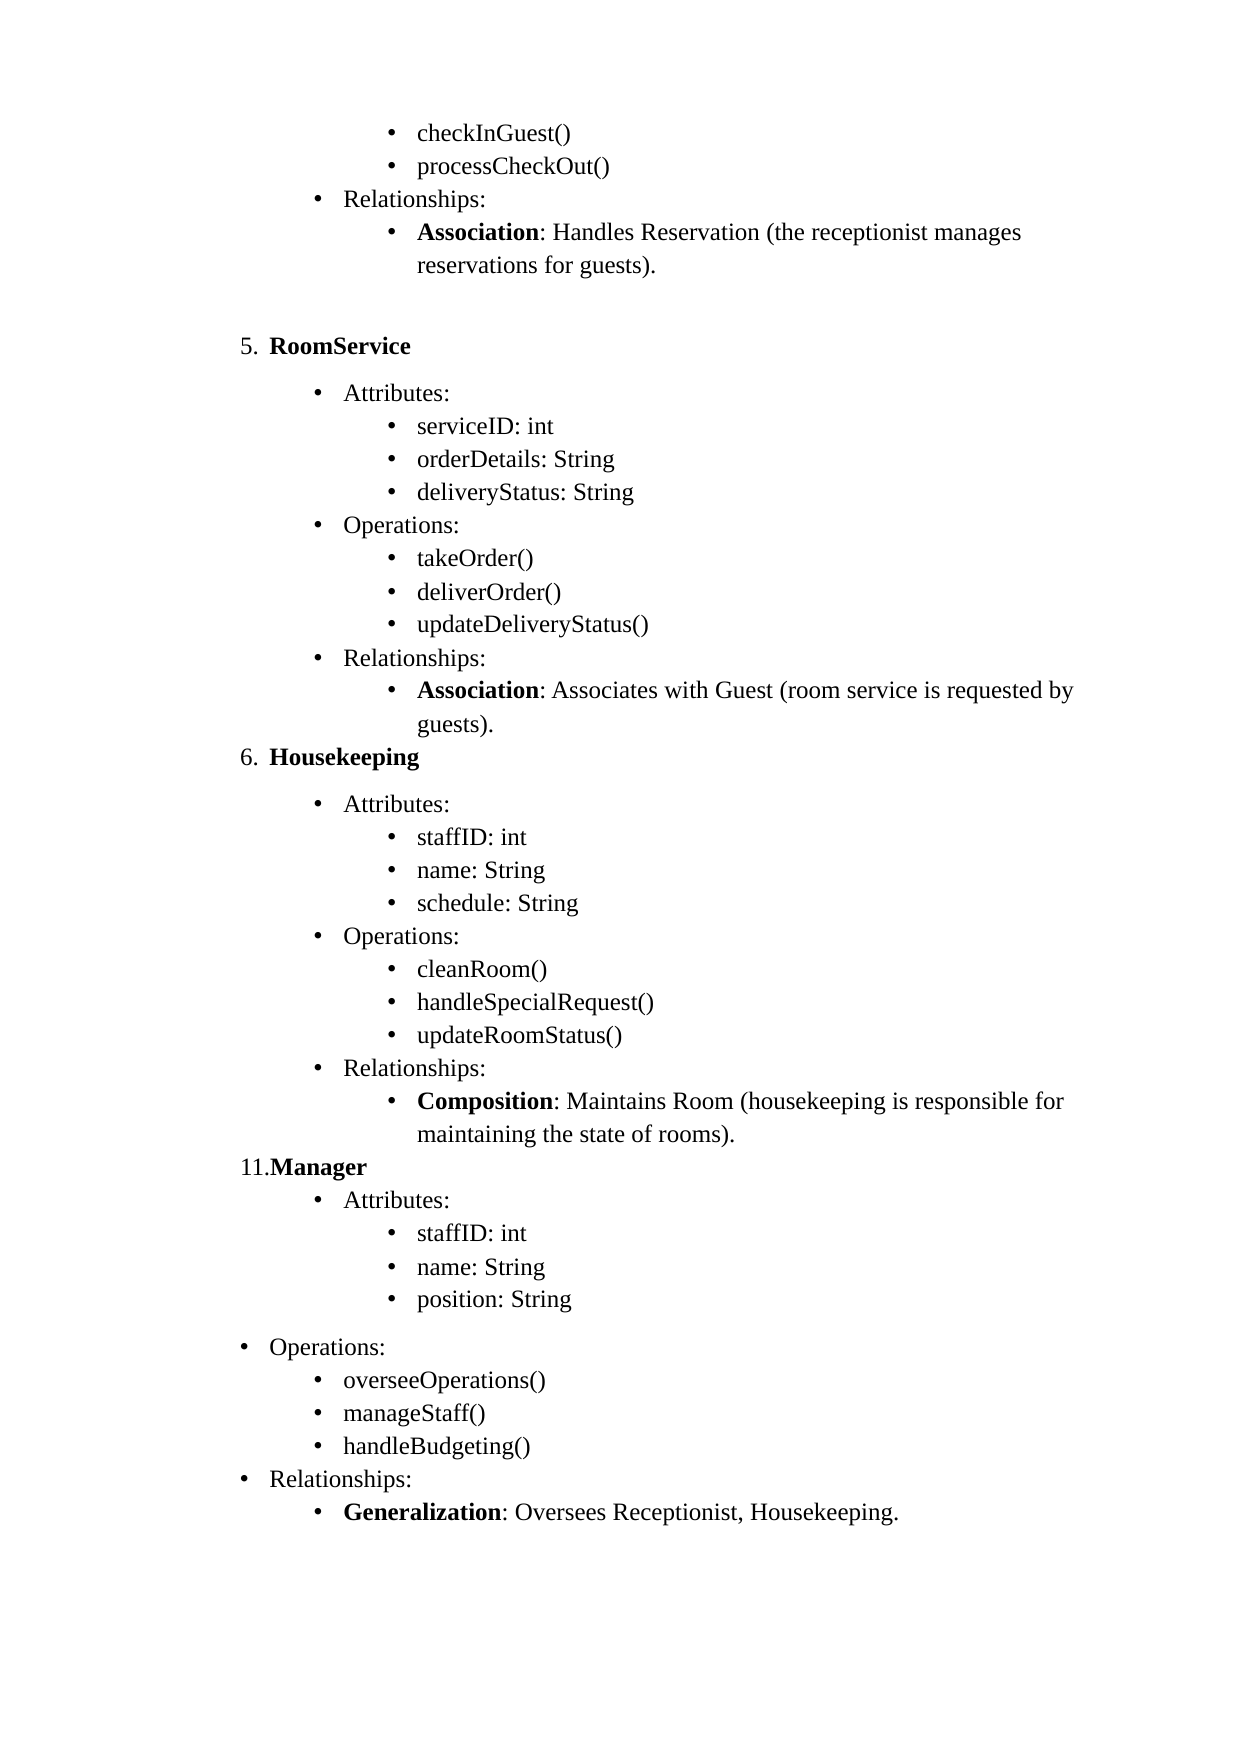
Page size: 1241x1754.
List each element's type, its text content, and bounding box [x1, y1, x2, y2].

list name: String [387, 855, 1123, 884]
list processCheckOut() [387, 151, 1123, 180]
list staffID: int [387, 822, 1123, 851]
list Relationships: [313, 1053, 1123, 1082]
list position: String [387, 1284, 1123, 1313]
list Housekeeping [240, 742, 1123, 770]
list serviceID: int [387, 411, 1123, 440]
list Composition: Maintains Room (housekeeping is responsible for maintaining the state of rooms). [387, 1086, 1123, 1148]
list orderDetails: String [387, 444, 1123, 473]
list Relationships: [240, 1464, 1123, 1493]
list name: String [387, 1252, 1123, 1280]
list handleBudgeting() [313, 1431, 1123, 1460]
list Relationships: [313, 643, 1123, 671]
list Operations: [313, 511, 1123, 539]
list cleanRoom() [387, 954, 1123, 983]
list schedule: String [387, 888, 1123, 917]
list Attributes: [313, 378, 1123, 407]
list handleSpecialRequest() [387, 987, 1123, 1016]
list checkInGuest() [387, 118, 1123, 147]
list deliveryStatus: String [387, 477, 1123, 506]
list Association: Associates with Guest (room service is requested by guests). [387, 676, 1123, 737]
list deliverOrder() [387, 577, 1123, 605]
list Operations: [240, 1332, 1123, 1361]
list updateRoomStatus() [387, 1020, 1123, 1049]
list staffID: int [387, 1218, 1123, 1247]
list Attributes: [313, 789, 1123, 818]
list Association: Handles Reservation (the receptionist manages reservations for guests). [387, 217, 1123, 279]
list Operations: [313, 921, 1123, 950]
list Attributes: [313, 1186, 1123, 1214]
list Manager [240, 1152, 1123, 1181]
list overseeOperations() [313, 1365, 1123, 1394]
list Relationships: [313, 184, 1123, 213]
list Generalization: Oversees Receptionist, Housekeeping. [313, 1497, 1123, 1526]
list manageStaff() [313, 1398, 1123, 1427]
list RoomService [240, 331, 1123, 359]
list updateDeliveryStatus() [387, 609, 1123, 638]
list takeOrder() [387, 543, 1123, 572]
